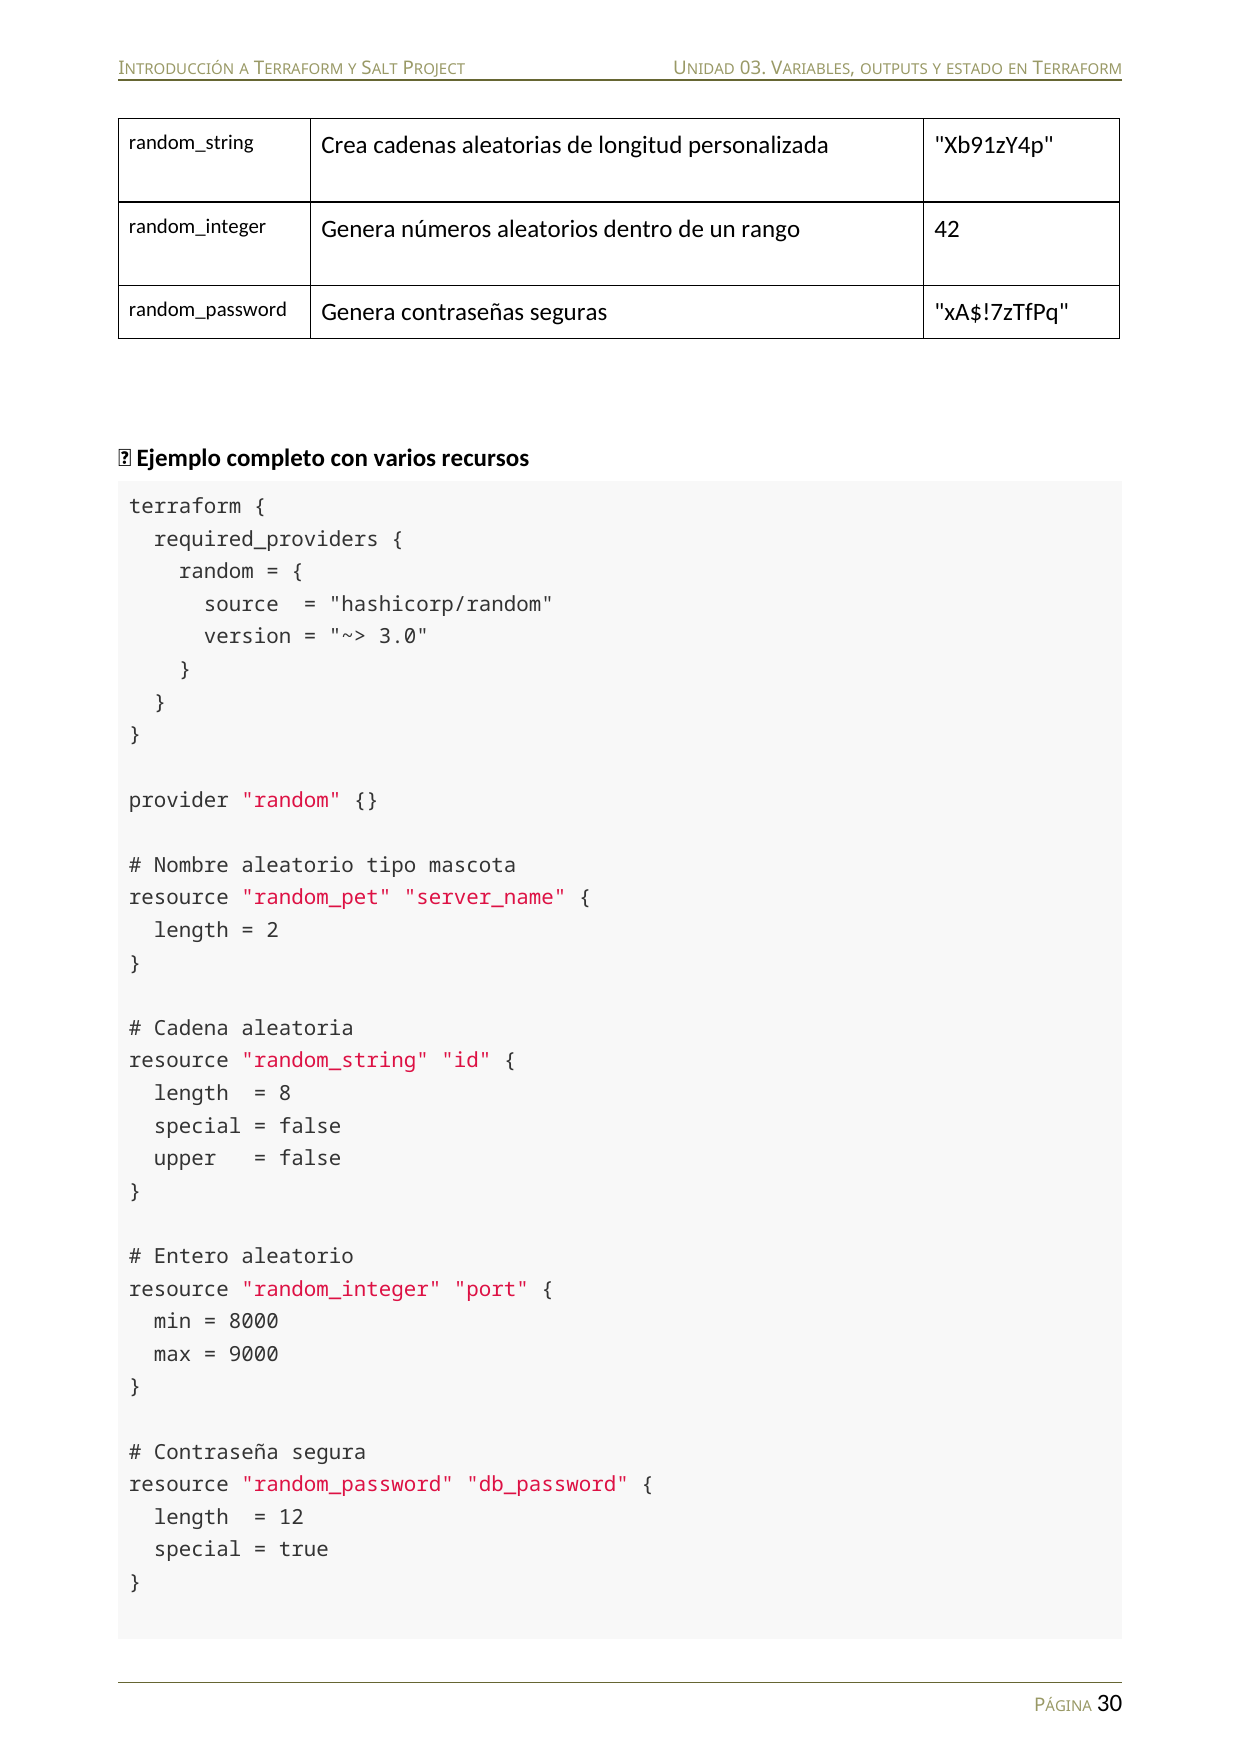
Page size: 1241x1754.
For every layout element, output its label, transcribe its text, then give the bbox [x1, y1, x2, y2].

table_cell Genera números aleatorios dentro de un rango [311, 203, 923, 285]
table_cell 42 [924, 203, 1119, 285]
table_cell random_password [119, 286, 310, 338]
table_cell random_integer [119, 203, 310, 285]
table_cell "xA$!7zTfPq" [924, 286, 1119, 338]
text 💡 Ejemplo completo con varios recursos [118, 442, 1122, 472]
table_cell random_string [119, 119, 310, 201]
table_cell Genera contraseñas seguras [311, 286, 923, 338]
table_header terraform { required_providers { random = { source = "hashicorp/random" version = "~> 3.0" } } } provider "random" {} # Nombre aleatorio tipo mascota resource "random_pet" "server_name" { length = 2 } # Cadena aleatoria resource "random_string" "id" { length = 8 special = false upper = false } # Entero aleatorio resource "random_integer" "port" { min = 8000 max = 9000 } # Contraseña segura resource "random_password" "db_password" { length = 12 special = true } [118, 481, 1122, 1639]
table_cell "Xb91zY4p" [924, 119, 1119, 201]
table_cell Crea cadenas aleatorias de longitud personalizada [311, 119, 923, 201]
